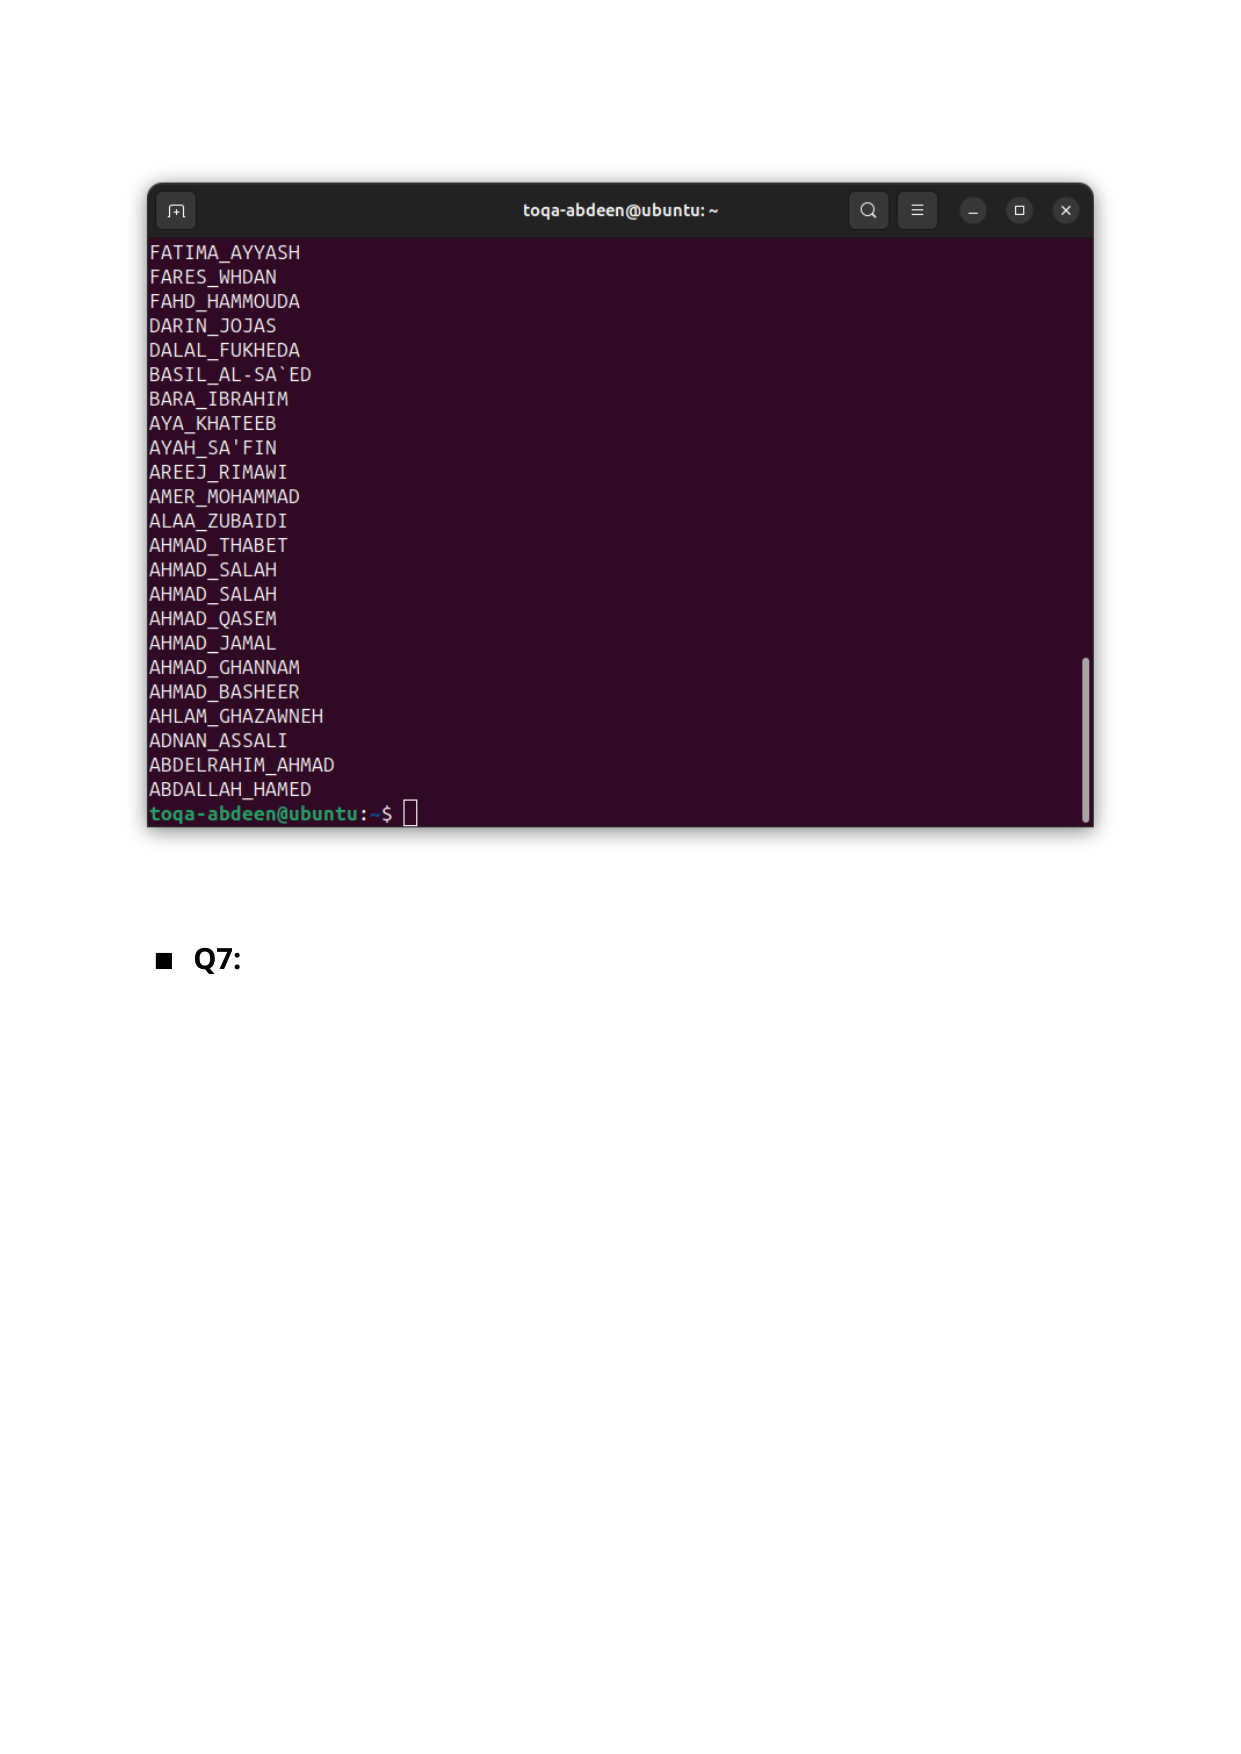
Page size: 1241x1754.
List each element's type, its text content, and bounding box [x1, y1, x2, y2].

picture [118, 157, 1123, 860]
list Q7: [156, 938, 1122, 978]
